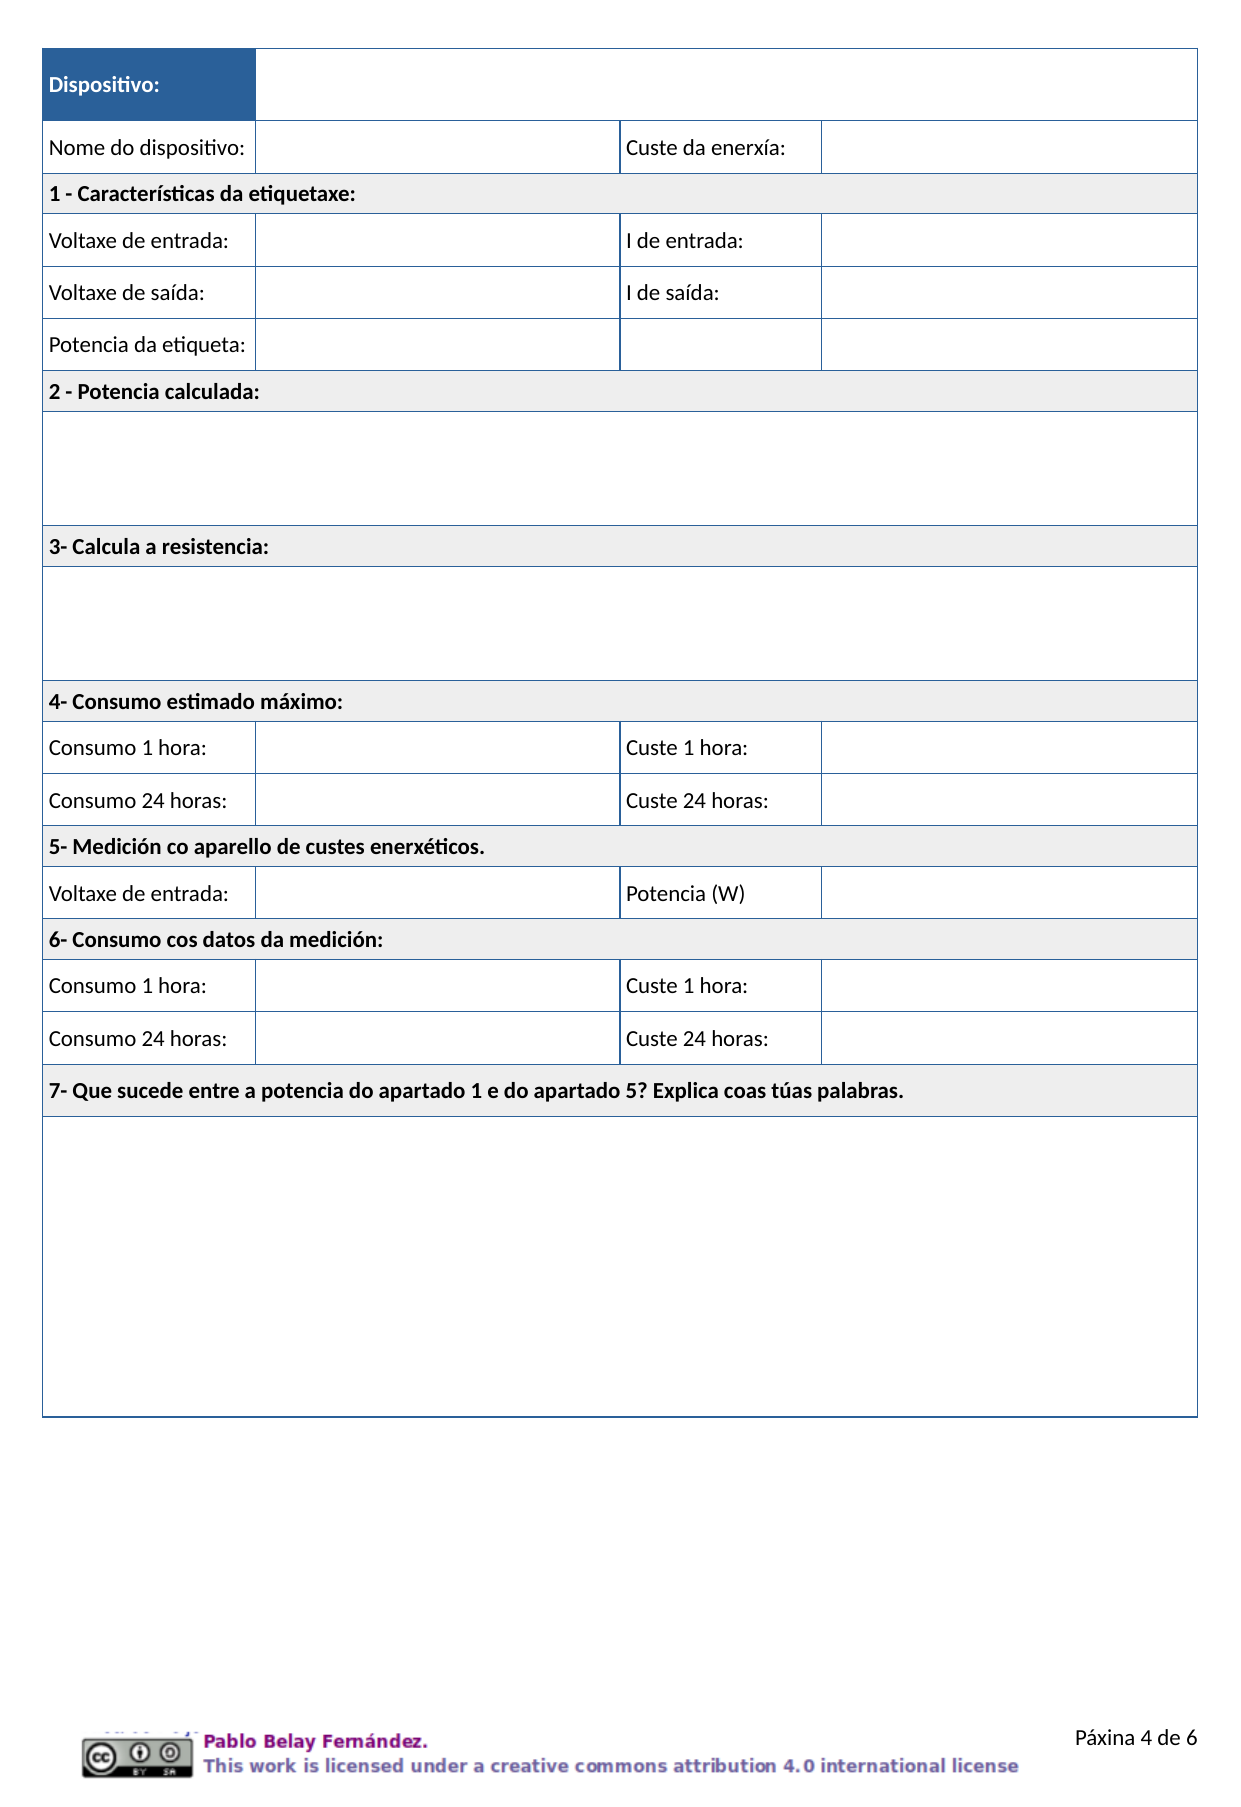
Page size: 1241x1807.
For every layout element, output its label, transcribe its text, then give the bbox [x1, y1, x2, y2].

table_header Dispositivo: [43, 49, 255, 120]
table_cell I de entrada: [621, 214, 821, 266]
table_cell [822, 774, 1197, 825]
table_cell [822, 121, 1197, 173]
table_cell [256, 214, 619, 266]
table_cell [256, 267, 619, 318]
table_cell 1 - Características da etiquetaxe: [43, 174, 1197, 213]
table_cell [43, 1117, 1197, 1416]
picture [65, 1722, 1035, 1787]
table_cell [256, 121, 619, 173]
table_cell Voltaxe de entrada: [43, 867, 255, 918]
table_cell Consumo 24 horas: [43, 1012, 255, 1064]
table_cell [43, 567, 1197, 680]
table_cell [256, 960, 619, 1011]
table_cell Nome do dispositivo: [43, 121, 255, 173]
table_cell [822, 319, 1197, 370]
table_cell [256, 774, 619, 825]
table_cell [822, 214, 1197, 266]
table_cell [256, 319, 619, 370]
table_cell [256, 867, 619, 918]
table_cell Custe 24 horas: [621, 774, 821, 825]
table_cell Voltaxe de saída: [43, 267, 255, 318]
table_cell [256, 1012, 619, 1064]
table_cell 5- Medición co aparello de custes enerxéticos. [43, 826, 1197, 866]
table_cell 4- Consumo estimado máximo: [43, 681, 1197, 721]
table_cell Voltaxe de entrada: [43, 214, 255, 266]
table_cell Custe 24 horas: [621, 1012, 821, 1064]
table_cell Custe da enerxía: [621, 121, 821, 173]
table_cell Consumo 1 hora: [43, 960, 255, 1011]
table_cell Potencia (W) [621, 867, 821, 918]
table_header [256, 49, 1197, 120]
table_cell Custe 1 hora: [621, 722, 821, 773]
table_cell [822, 1012, 1197, 1064]
table_cell [822, 267, 1197, 318]
table_cell [43, 412, 1197, 525]
table_cell [621, 319, 821, 370]
table_cell Custe 1 hora: [621, 960, 821, 1011]
table_cell 3- Calcula a resistencia: [43, 526, 1197, 566]
table_cell 7- Que sucede entre a potencia do apartado 1 e do apartado 5? Explica coas túas palabras. [43, 1065, 1197, 1116]
table_cell 2 - Potencia calculada: [43, 371, 1197, 411]
table_cell Potencia da etiqueta: [43, 319, 255, 370]
table_cell Consumo 24 horas: [43, 774, 255, 825]
table_cell I de saída: [621, 267, 821, 318]
table_cell [822, 960, 1197, 1011]
table_cell [822, 722, 1197, 773]
table_cell [822, 867, 1197, 918]
table_cell 6- Consumo cos datos da medición: [43, 919, 1197, 959]
table_cell [256, 722, 619, 773]
table_cell Consumo 1 hora: [43, 722, 255, 773]
